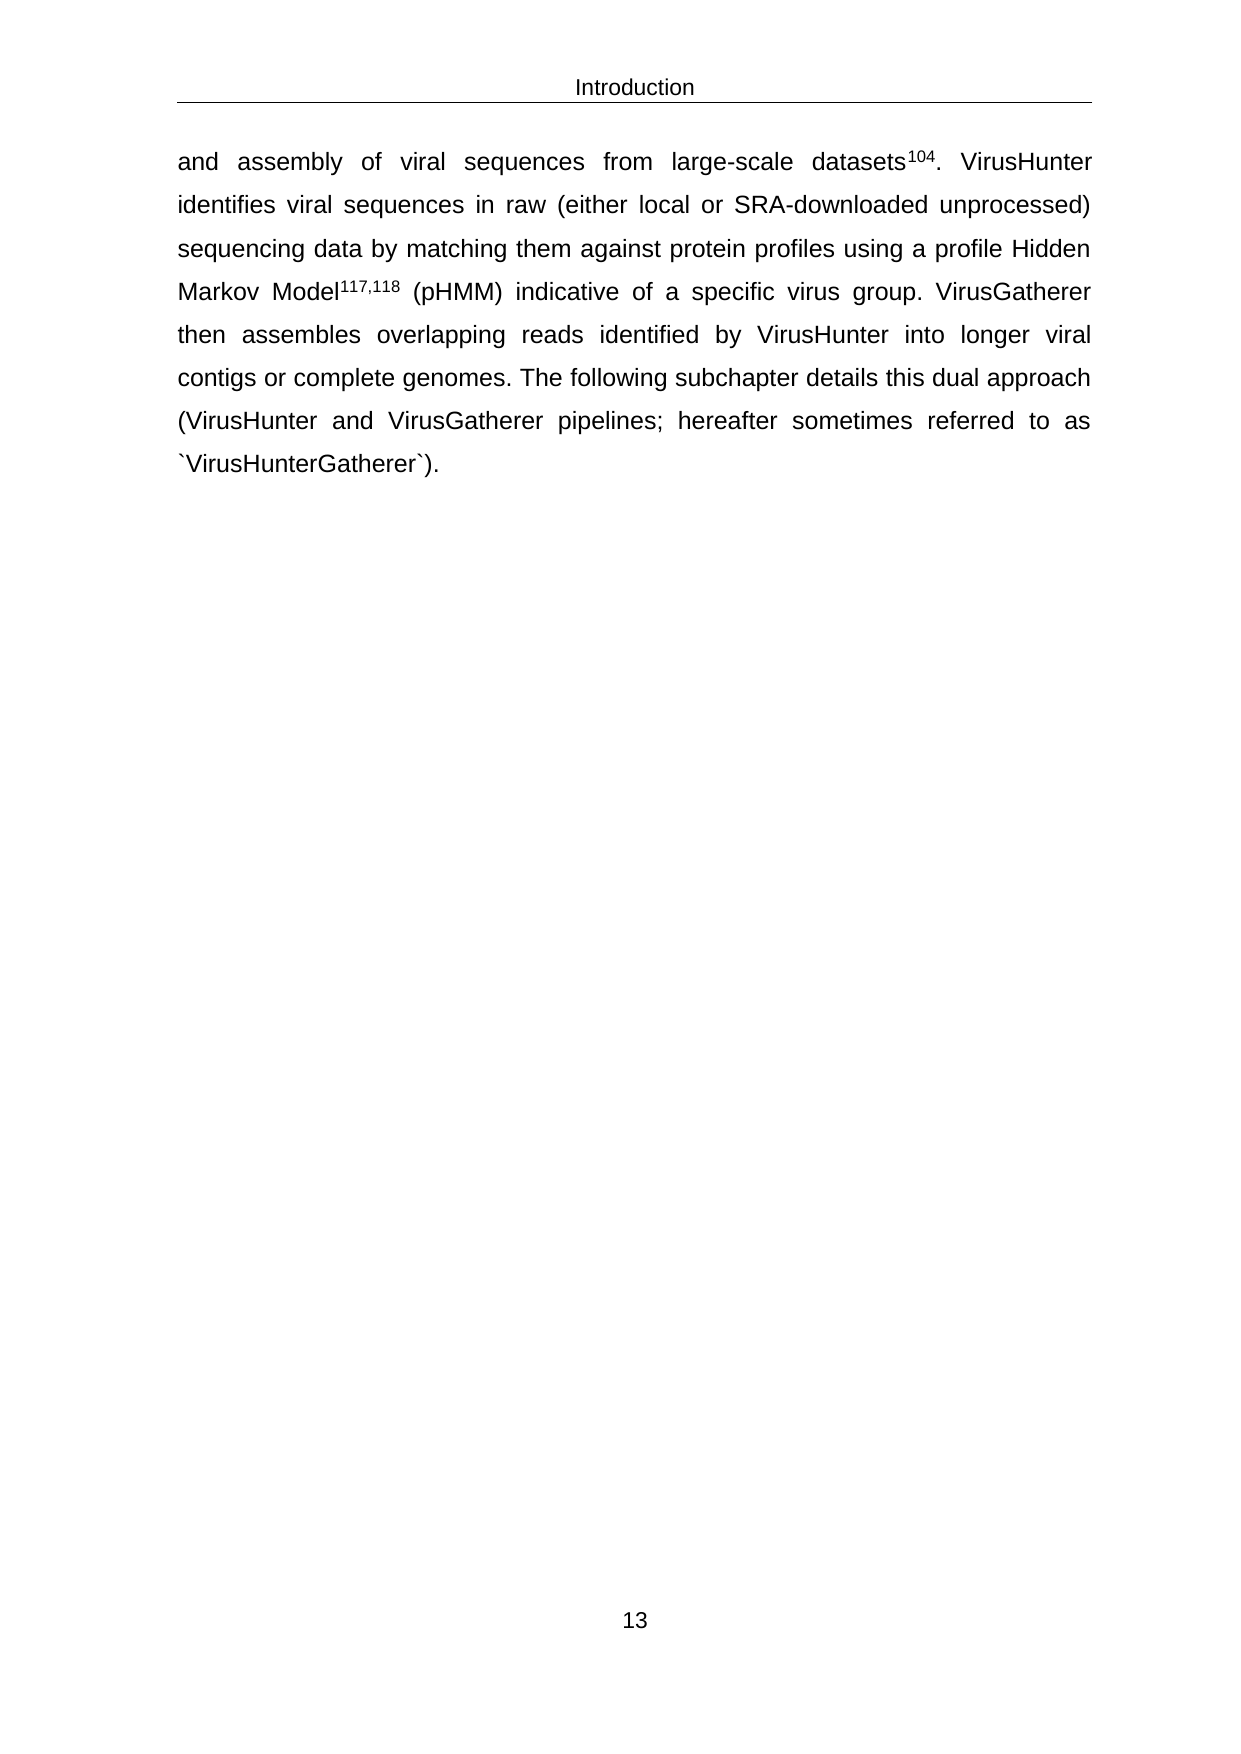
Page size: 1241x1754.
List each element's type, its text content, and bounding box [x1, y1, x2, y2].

text and assembly of viral sequences from large-scale datasets104. VirusHunter identifies viral sequences in raw (either local or SRA-downloaded unprocessed) sequencing data by matching them against protein profiles using a profile Hidden Markov Model117,118 (pHMM) indicative of a specific virus group. VirusGatherer then assembles overlapping reads identified by VirusHunter into longer viral contigs or complete genomes. The following subchapter details this dual approach (VirusHunter and VirusGatherer pipelines; hereafter sometimes referred to as `VirusHunterGatherer`). [177, 147, 1092, 478]
